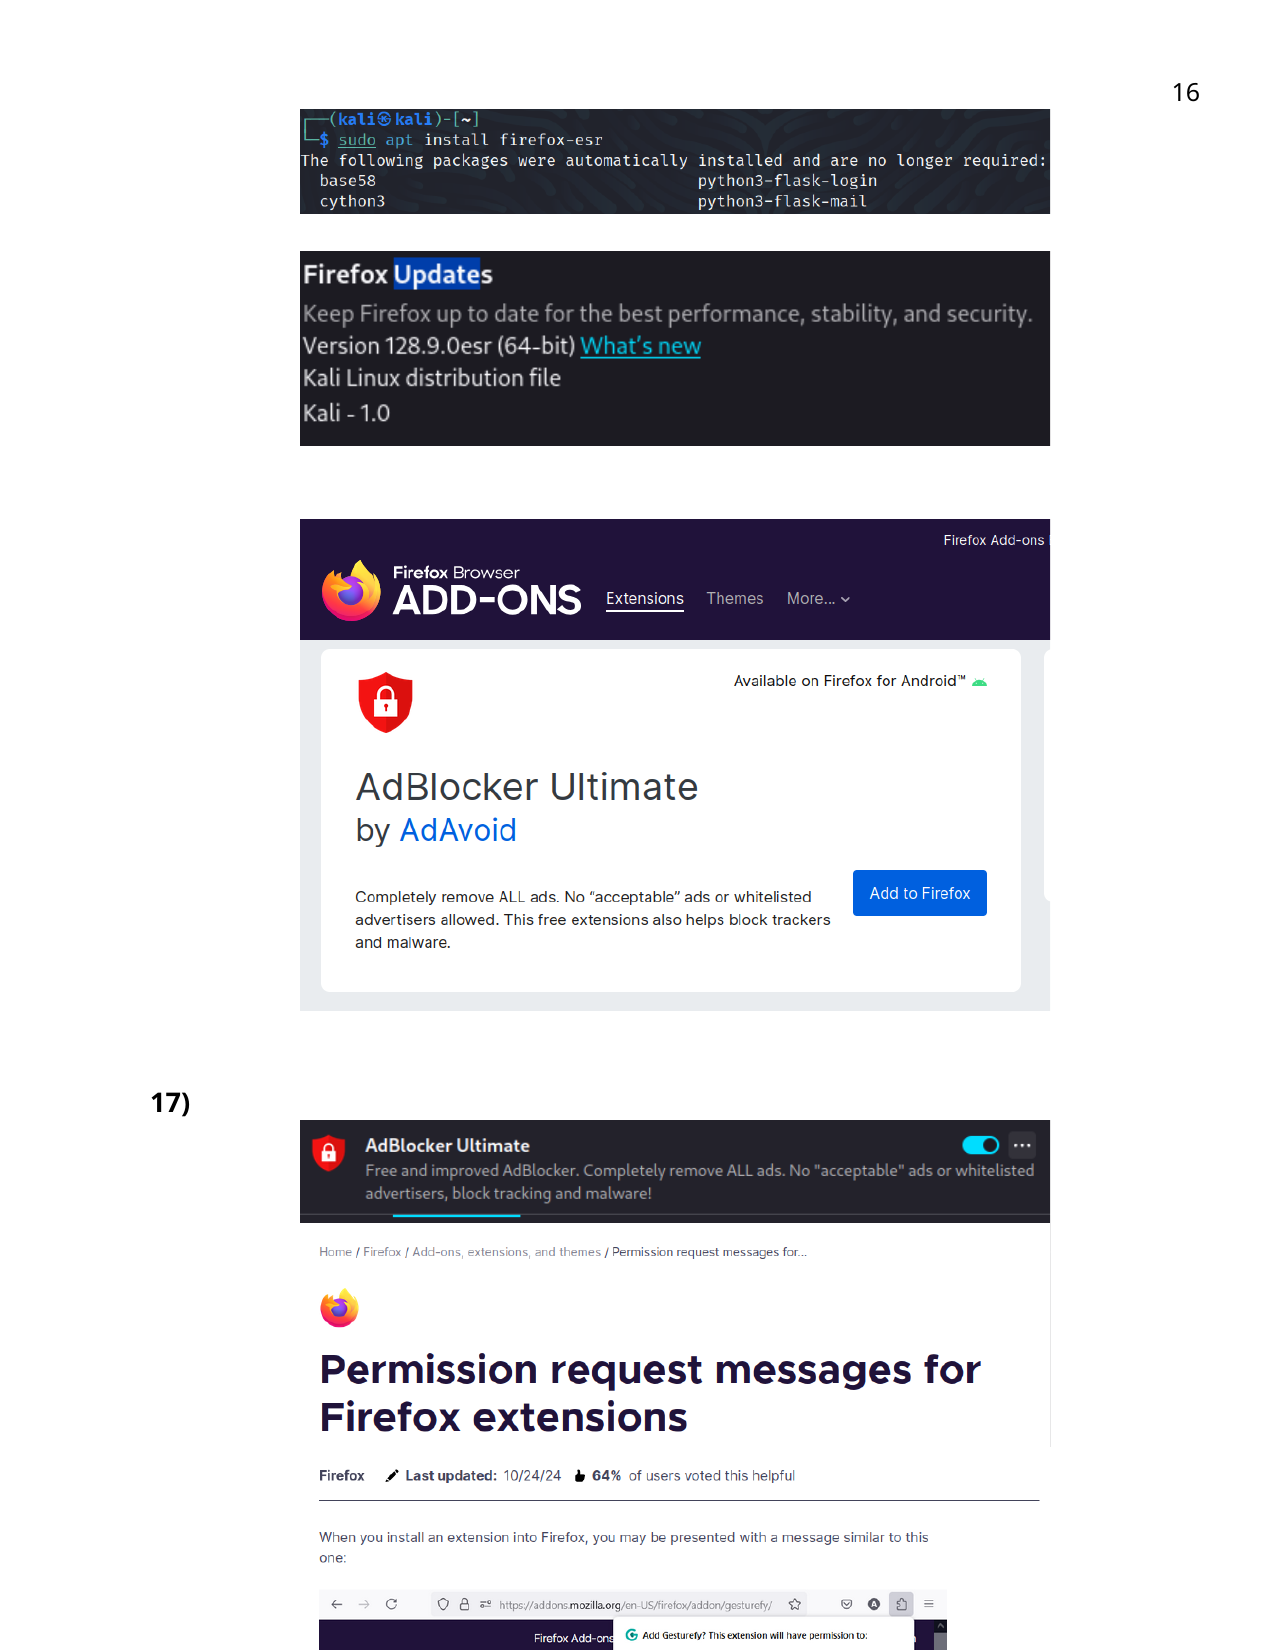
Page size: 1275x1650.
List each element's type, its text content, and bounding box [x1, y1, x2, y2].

picture [300, 251, 1050, 446]
picture [300, 519, 1050, 1011]
text 17) [150, 1084, 1200, 1121]
picture [300, 1120, 1050, 1650]
picture [300, 109, 1050, 214]
